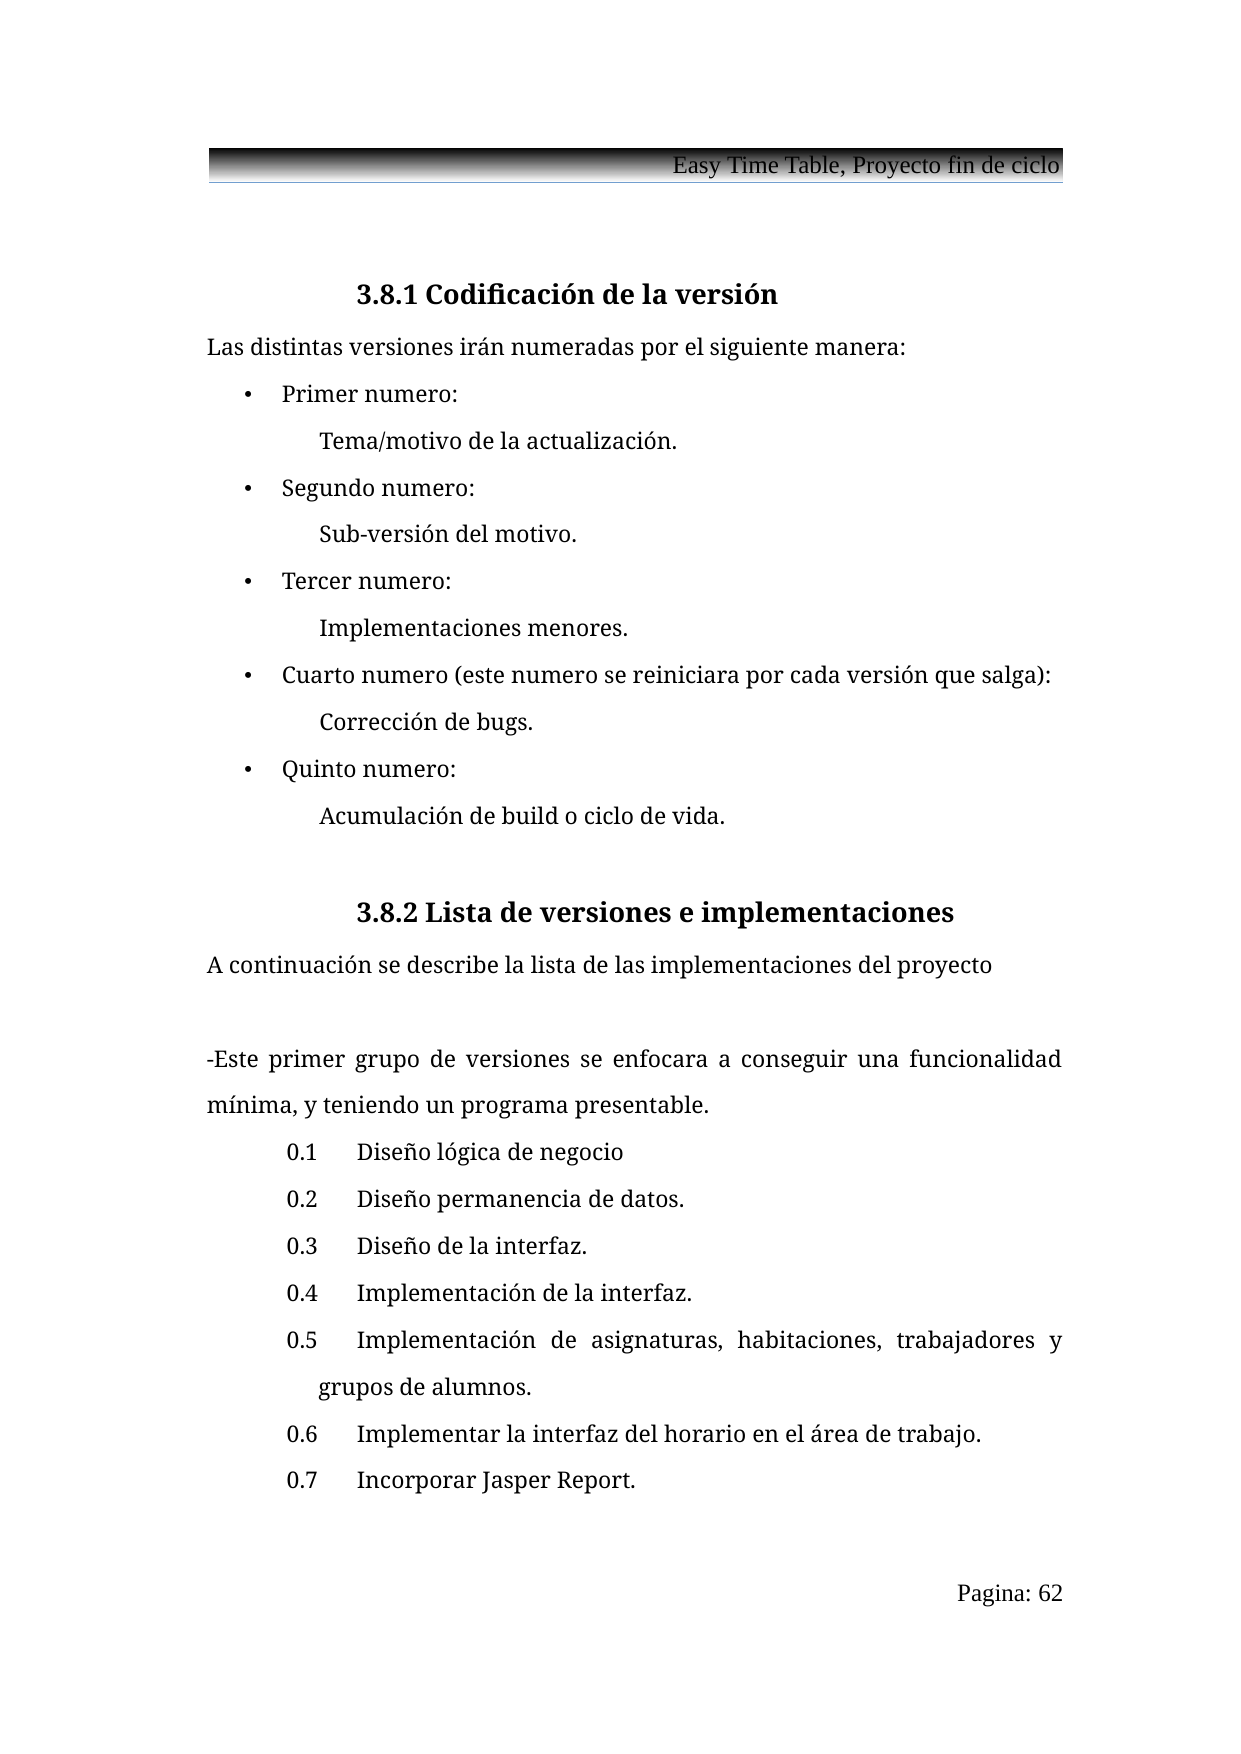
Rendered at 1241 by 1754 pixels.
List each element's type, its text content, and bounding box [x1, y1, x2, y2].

list Implementar la interfaz del horario en el área de trabajo. [281, 1417, 1063, 1449]
list Tema/motivo de la actualización. [282, 425, 1063, 456]
list Quinto numero: [244, 753, 1063, 784]
list Incorporar Jasper Report. [281, 1464, 1063, 1496]
list Tercer numero: [244, 565, 1063, 597]
list Diseño de la interfaz. [281, 1230, 1063, 1261]
list Implementación de la interfaz. [281, 1277, 1063, 1308]
list Implementación de asignaturas, habitaciones, trabajadores y grupos de alumnos. [281, 1324, 1063, 1402]
text Las distintas versiones irán numeradas por el siguiente manera: [207, 331, 1063, 362]
list Diseño permanencia de datos. [281, 1183, 1063, 1214]
list Diseño lógica de negocio [281, 1136, 1063, 1167]
list Primer numero: [244, 378, 1063, 409]
list Sub-versión del motivo. [282, 518, 1063, 550]
text -Este primer grupo de versiones se enfocara a conseguir una funcionalidad mínima, y teniendo un programa presentable. [207, 1042, 1063, 1121]
list Implementaciones menores. [282, 612, 1063, 643]
text A continuación se describe la lista de las implementaciones del proyecto [207, 949, 1063, 980]
list Cuarto numero (este numero se reiniciara por cada versión que salga): [244, 659, 1063, 690]
list Segundo numero: [244, 472, 1063, 503]
list Acumulación de build o ciclo de vida. [282, 800, 1063, 831]
text 3.8.1 Codificación de la versión [207, 276, 1063, 312]
list Corrección de bugs. [282, 706, 1063, 737]
text 3.8.2 Lista de versiones e implementaciones [207, 893, 1063, 930]
